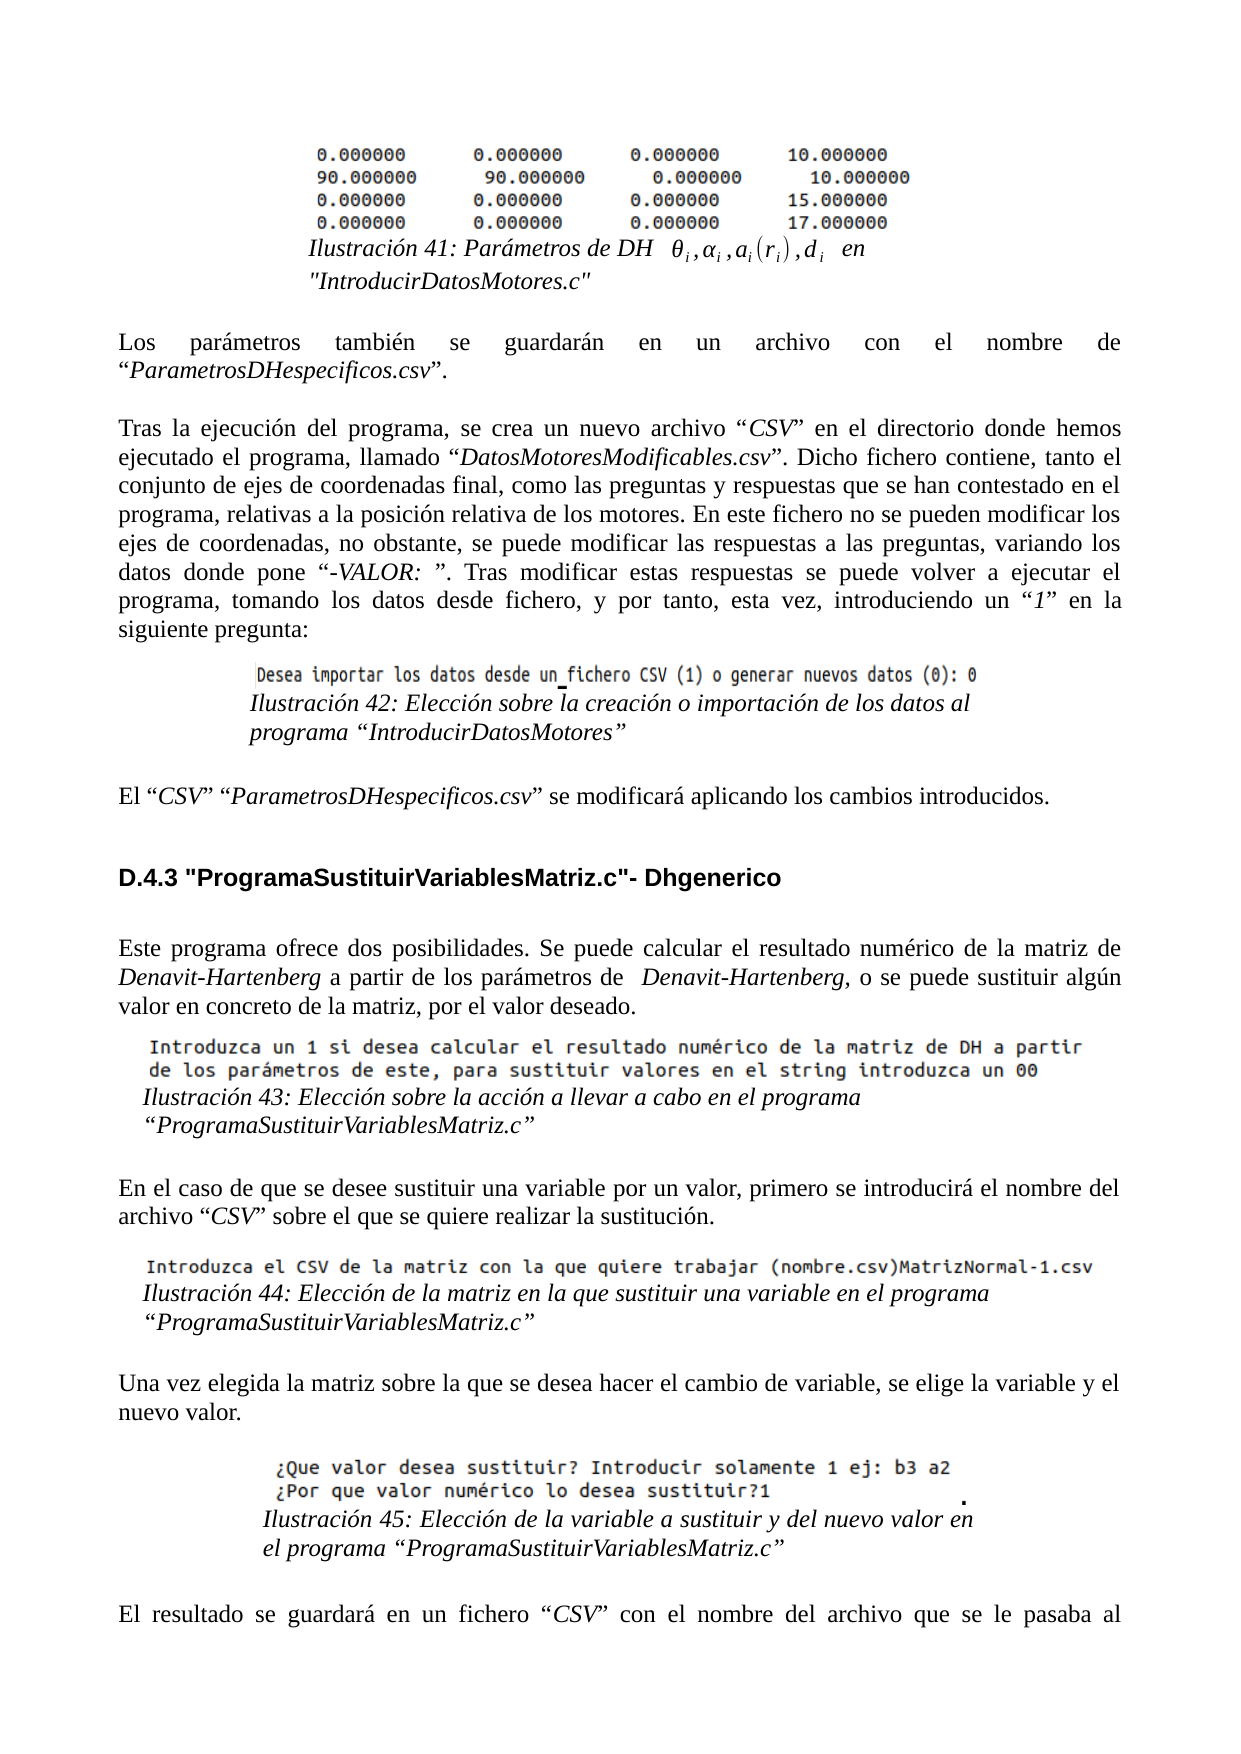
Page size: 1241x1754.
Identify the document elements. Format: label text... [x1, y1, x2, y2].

text Este programa ofrece dos posibilidades. Se puede calcular el resultado numérico de la matriz de Denavit-Hartenberg a partir de los parámetros de Denavit-Hartenberg, o se puede sustituir algún valor en concreto de la matriz, por el valor deseado. [118, 933, 1122, 1019]
text El “CSV” “ParametrosDHespecificos.csv” se modificará aplicando los cambios introducidos. [118, 781, 1122, 809]
text El resultado se guardará en un fichero “CSV” con el nombre del archivo que se le pasaba al [118, 1599, 1122, 1628]
picture [274, 1452, 966, 1505]
picture [149, 1037, 1091, 1082]
text Los parámetros también se guardarán en un archivo con el nombre de “ParametrosDHespecificos.csv”. [118, 327, 1122, 384]
text Una vez elegida la matriz sobre la que se desea hacer el cambio de variable, se elige la variable y el nuevo valor. [118, 1368, 1122, 1426]
text Ilustración 43: Elección sobre la acción a llevar a cabo en el programa “ProgramaSustituirVariablesMatriz.c” [142, 1050, 1098, 1139]
text En el caso de que se desee sustituir una variable por un valor, primero se introducirá el nombre del archivo “CSV” sobre el que se quiere realizar la sustitución. [118, 1173, 1122, 1230]
subtitle D.4.3 "ProgramaSustituirVariablesMatriz.c"- Dhgenerico [118, 863, 1122, 892]
text Tras la ejecución del programa, se crea un nuevo archivo “CSV” en el directorio donde hemos ejecutado el programa, llamado “DatosMotoresModificables.csv”. Dicho fichero contiene, tanto el conjunto de ejes de coordenadas final, como las preguntas y respuestas que se han contestado en el programa, relativas a la posición relativa de los motores. En este fichero no se pueden modificar los ejes de coordenadas, no obstante, se puede modificar las respuestas a las preguntas, variando los datos donde pone “-VALOR: ”. Tras modificar estas respuestas se puede volver a ejecutar el programa, tomando los datos desde fichero, y por tanto, esta vez, introduciendo un “1” en la siguiente pregunta: [118, 413, 1122, 643]
text Ilustración 41: Parámetros de DHen "IntroducirDatosMotores.c" [308, 159, 932, 295]
picture [255, 662, 985, 689]
text Ilustración 42: Elección sobre la creación o importación de los datos al programa “IntroducirDatosMotores” [249, 675, 991, 746]
picture [147, 1256, 1103, 1278]
picture [317, 146, 923, 234]
text Ilustración 45: Elección de la variable a sustituir y del nuevo valor en el programa “ProgramaSustituirVariablesMatriz.c” [263, 1464, 977, 1562]
text Ilustración 44: Elección de la matriz en la que sustituir una variable en el programa “ProgramaSustituirVariablesMatriz.c” [142, 1269, 1108, 1336]
